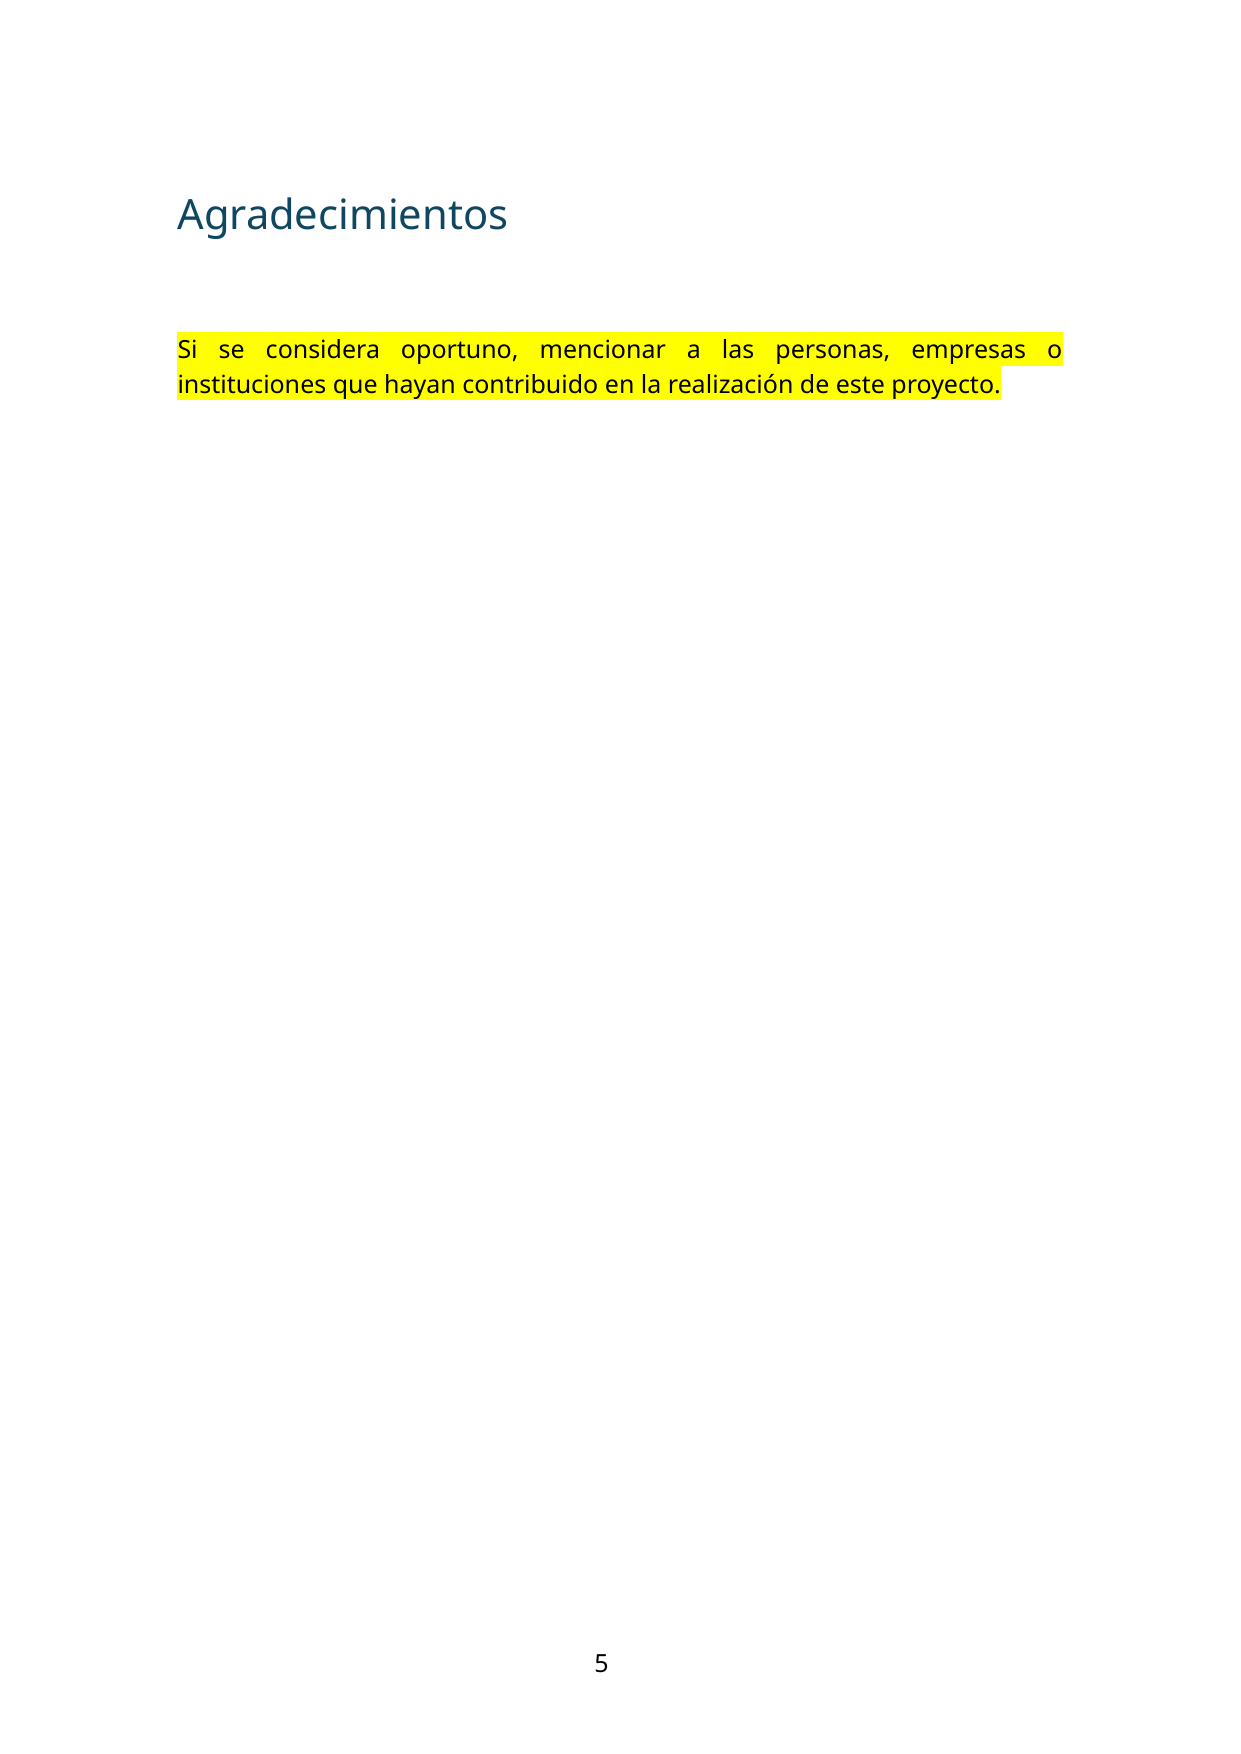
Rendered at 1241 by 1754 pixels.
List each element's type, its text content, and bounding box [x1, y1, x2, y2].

subtitle Agradecimientos [177, 185, 1063, 242]
text Si se considera oportuno, mencionar a las personas, empresas o instituciones que hayan contribuido en la realización de este proyecto. [177, 332, 1063, 400]
